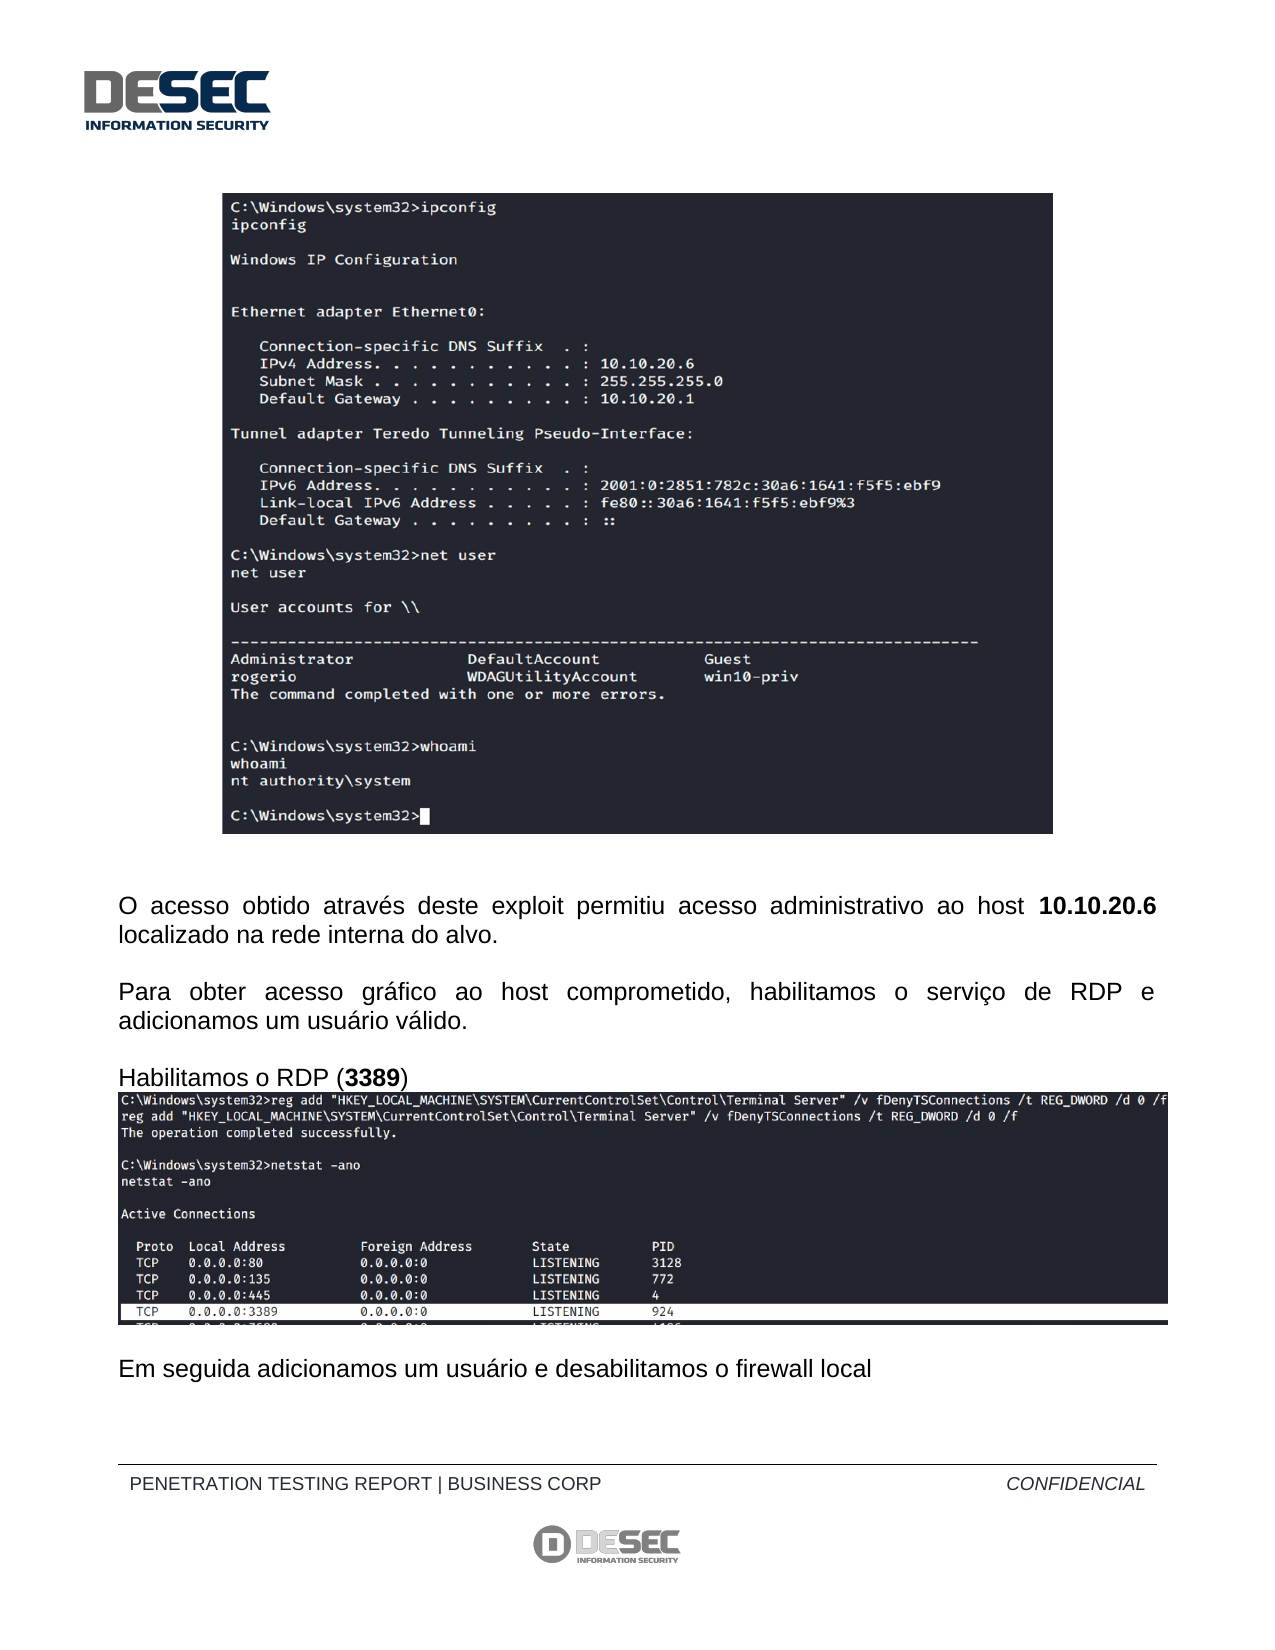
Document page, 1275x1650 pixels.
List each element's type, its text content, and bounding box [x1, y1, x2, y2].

text Para obter acesso gráfico ao host comprometido, habilitamos o serviço de RDP e adicionamos um usuário válido. [118, 977, 1157, 1034]
text Em seguida adicionamos um usuário e desabilitamos o firewall local [118, 1354, 1157, 1382]
text Habilitamos o RDP (3389) [118, 1063, 1157, 1092]
picture [84, 71, 271, 130]
picture [118, 1092, 1168, 1325]
picture [531, 1520, 684, 1568]
picture [222, 193, 1053, 834]
text O acesso obtido através deste exploit permitiu acesso administrativo ao host 10.10.20.6 localizado na rede interna do alvo. [118, 891, 1157, 948]
